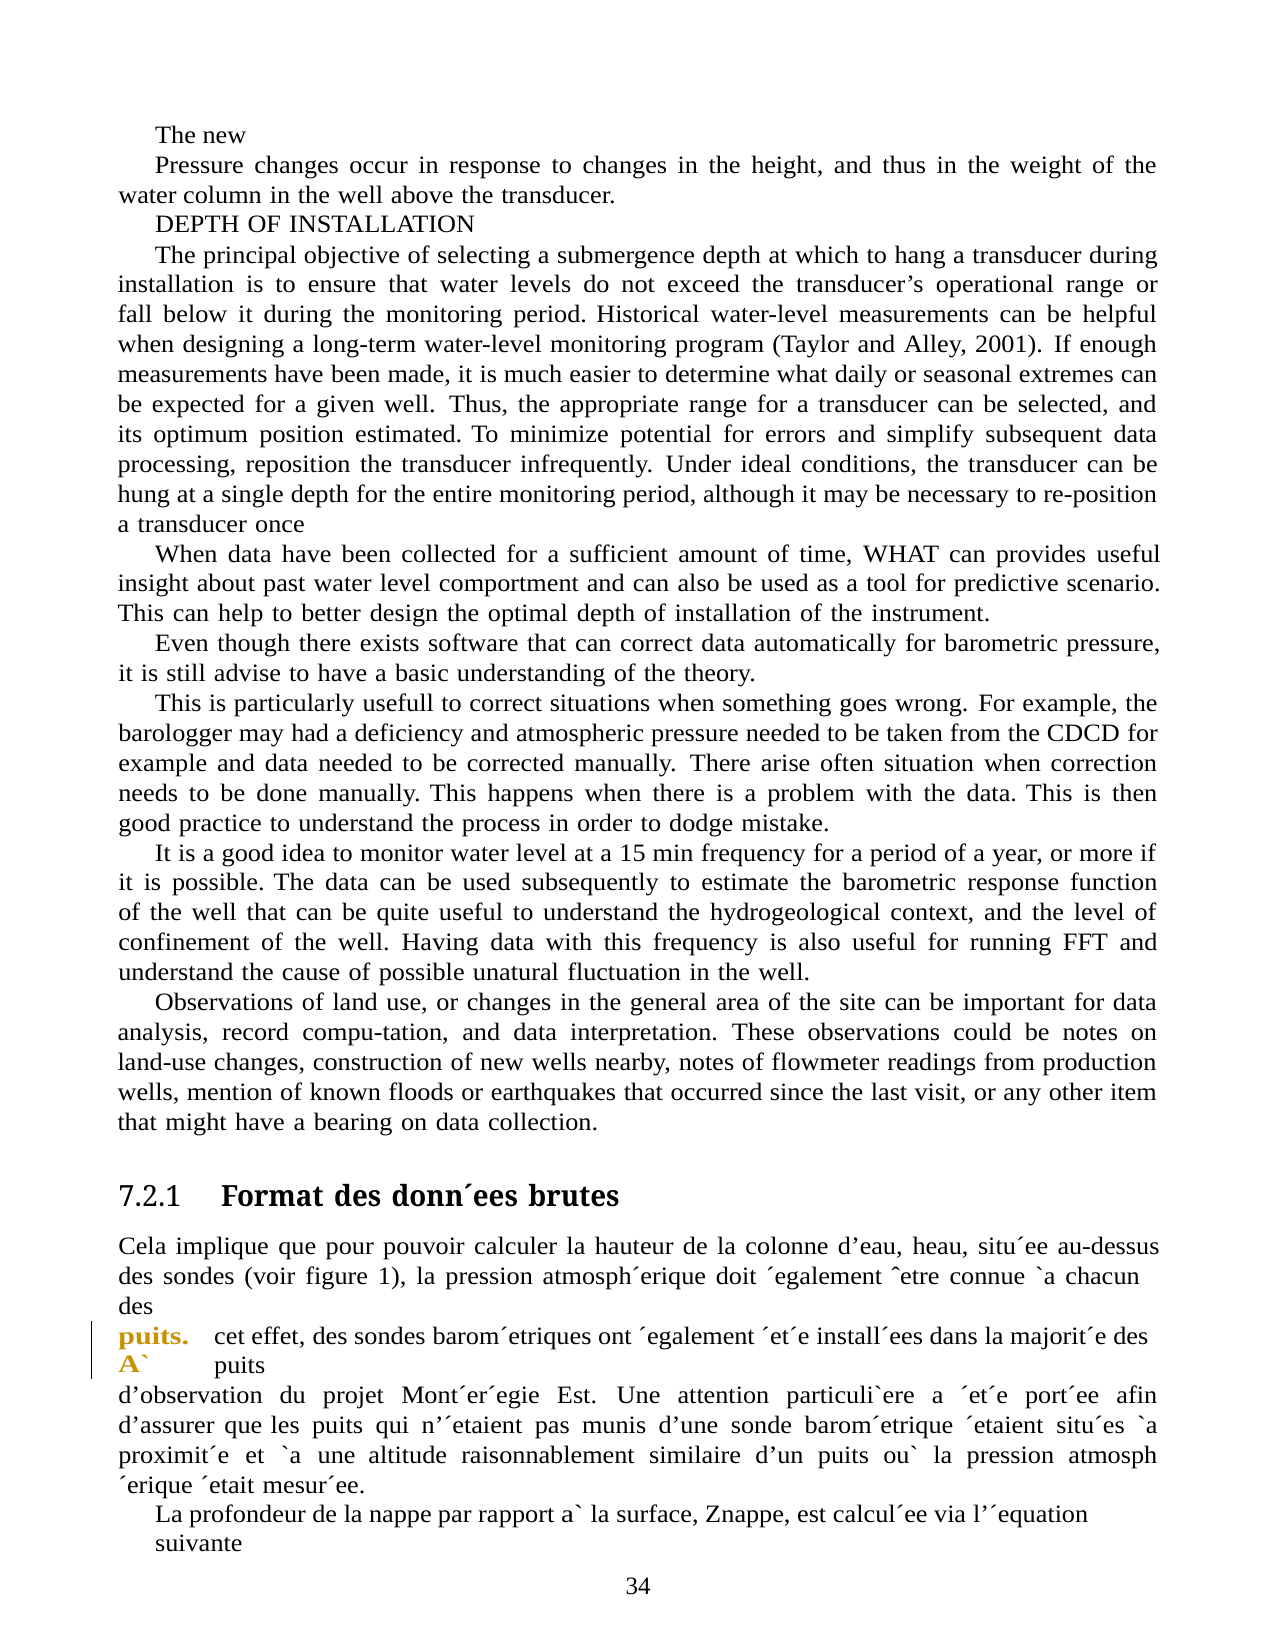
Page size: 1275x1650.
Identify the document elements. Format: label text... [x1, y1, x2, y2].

text Even though there exists software that can correct data automatically for barometric pressure, it is still advise to have a basic understanding of the theory. [118, 628, 1161, 687]
text d’observation du projet Mont´er´egie Est. Une attention particuli`ere a ´et´e port´ee afin d’assurer que les puits qui n’´etaient pas munis d’une sonde barom´etrique ´etaient situ´es `a proximit´e et `a une altitude raisonnablement similaire d’un puits ou` la pression atmosph´erique ´etait mesur´ee. [118, 1380, 1157, 1498]
text DEPTH OF INSTALLATION [155, 209, 1173, 238]
text La profondeur de la nappe par rapport a` la surface, Znappe, est calcul´ee via l’´equation suivante [155, 1499, 1173, 1557]
text It is a good idea to monitor water level at a 15 min frequency for a period of a year, or more if it is possible. The data can be used subsequently to estimate the barometric response function of the well that can be quite useful to understand the hydrogeological context, and the level of confinement of the well. Having data with this frequency is also useful for running FFT and understand the cause of possible unatural fluctuation in the well. [118, 838, 1157, 986]
text The principal objective of selecting a submergence depth at which to hang a transducer during installation is to ensure that water levels do not exceed the transducer’s operational range or fall below it during the monitoring period. Historical water-level measurements can be helpful when designing a long-term water-level monitoring program (Taylor and Alley, 2001). If enough measurements have been made, it is much easier to determine what daily or seasonal extremes can be expected for a given well. Thus, the appropriate range for a transducer can be selected, and its optimum position estimated. To minimize potential for errors and simplify subsequent data processing, reposition the transducer infrequently. Under ideal conditions, the transducer can be hung at a single depth for the entire monitoring period, although it may be necessary to re-position a transducer once [117, 240, 1158, 537]
text cet effet, des sondes barom´etriques ont ´egalement ´et´e install´ees dans la majorit´e des puits [214, 1321, 1173, 1379]
text puits. A` [118, 1321, 203, 1379]
text Cela implique que pour pouvoir calculer la hauteur de la colonne d’eau, heau, situ´ee au-dessus des sondes (voir figure 1), la pression atmosph´erique doit ´egalement ˆetre connue `a chacun des [118, 1231, 1173, 1320]
text The new [155, 120, 1173, 148]
subtitle Format des donn´ees brutes [118, 1175, 1173, 1215]
text This is particularly usefull to correct situations when something goes wrong. For example, the barologger may had a deficiency and atmospheric pressure needed to be taken from the CDCD for example and data needed to be corrected manually. There arise often situation when correction needs to be done manually. This happens when there is a problem with the data. This is then good practice to understand the process in order to dodge mistake. [118, 688, 1158, 836]
text Observations of land use, or changes in the general area of the site can be important for data analysis, record compu-tation, and data interpretation. These observations could be notes on land-use changes, construction of new wells nearby, notes of flowmeter readings from production wells, mention of known floods or earthquakes that occurred since the last visit, or any other item that might have a bearing on data collection. [117, 987, 1157, 1135]
text When data have been collected for a sufficient amount of time, WHAT can provides useful insight about past water level comportment and can also be used as a tool for predictive scenario. This can help to better design the optimal depth of installation of the instrument. [117, 539, 1162, 627]
text Pressure changes occur in response to changes in the height, and thus in the weight of the water column in the well above the transducer. [118, 150, 1158, 208]
